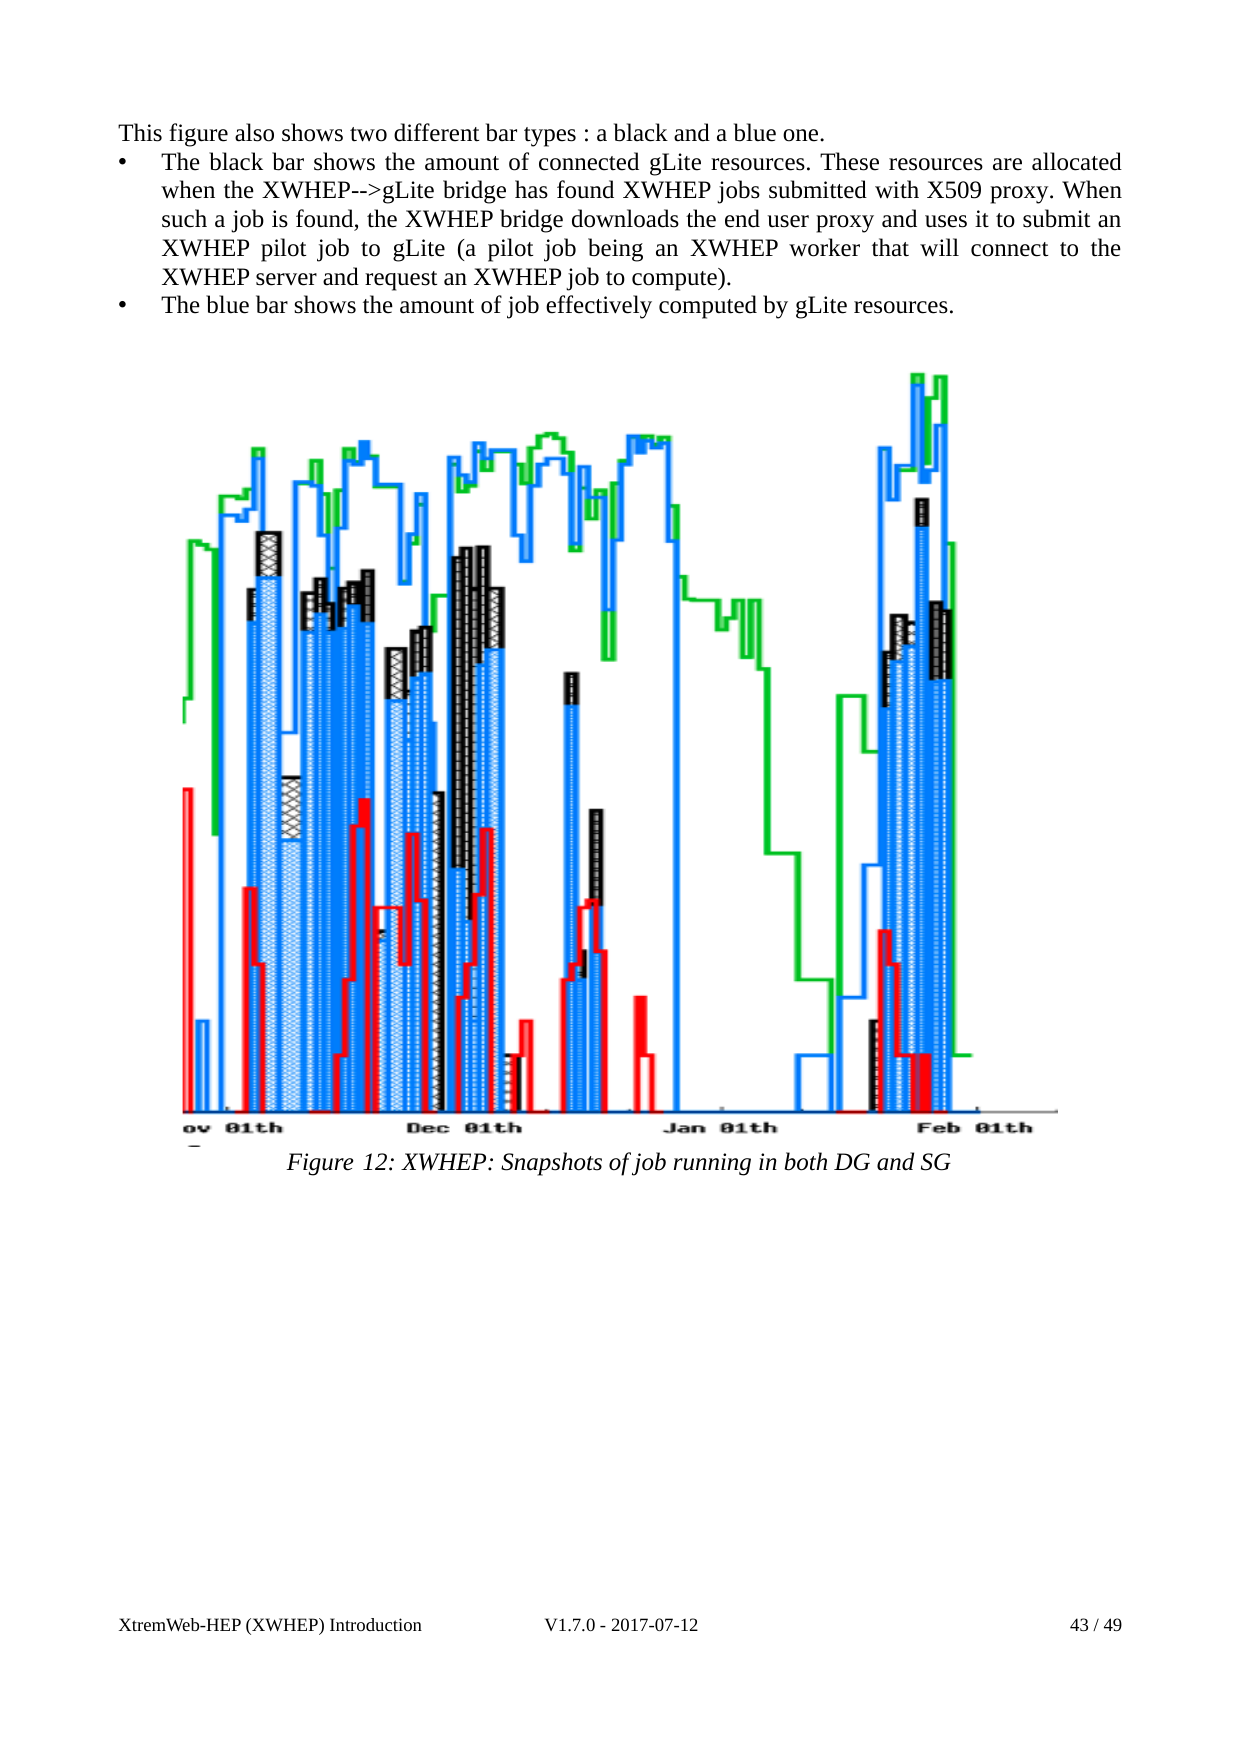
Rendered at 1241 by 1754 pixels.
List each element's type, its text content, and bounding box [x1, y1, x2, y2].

list The blue bar shows the amount of job effectively computed by gLite resources. [118, 291, 1122, 319]
text This figure also shows two different bar types : a black and a blue one. [118, 118, 1122, 147]
list The black bar shows the amount of connected gLite resources. These resources are allocated when the XWHEP-->gLite bridge has found XWHEP jobs submitted with X509 proxy. When such a job is found, the XWHEP bridge downloads the end user proxy and uses it to submit an XWHEP pilot job to gLite (a pilot job being an XWHEP worker that will connect to the XWHEP server and request an XWHEP job to compute). [118, 147, 1122, 291]
picture [182, 369, 1058, 1147]
text Figure 12: XWHEP: Snapshots of job running in both DG and SG [182, 1147, 1058, 1176]
